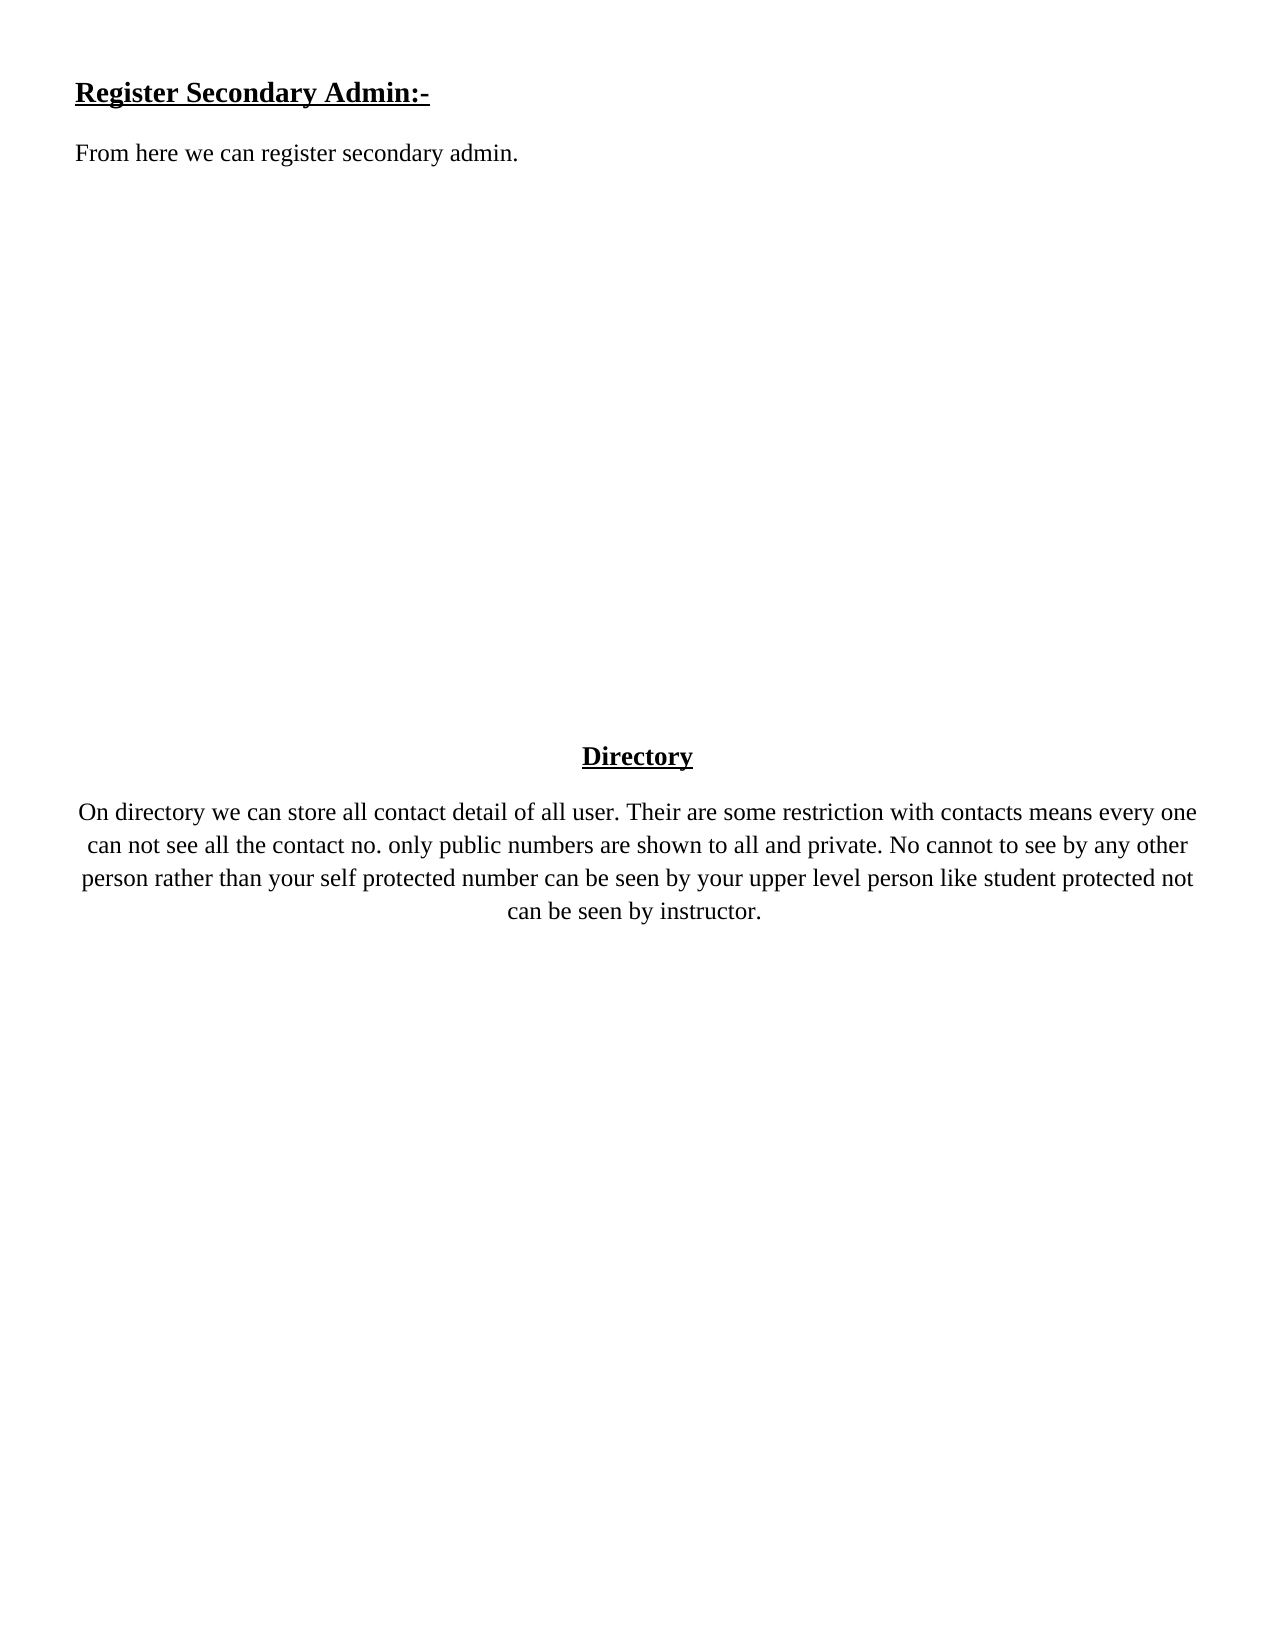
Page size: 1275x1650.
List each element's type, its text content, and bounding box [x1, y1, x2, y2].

text Directory [75, 740, 1200, 771]
text From here we can register secondary admin. [75, 138, 1200, 166]
text On directory we can store all contact detail of all user. Their are some restriction with contacts means every one can not see all the contact no. only public numbers are shown to all and private. No cannot to see by any other person rather than your self protected number can be seen by your upper level person like student protected not can be seen by instructor. [75, 797, 1200, 924]
text Register Secondary Admin:- [75, 75, 1200, 108]
